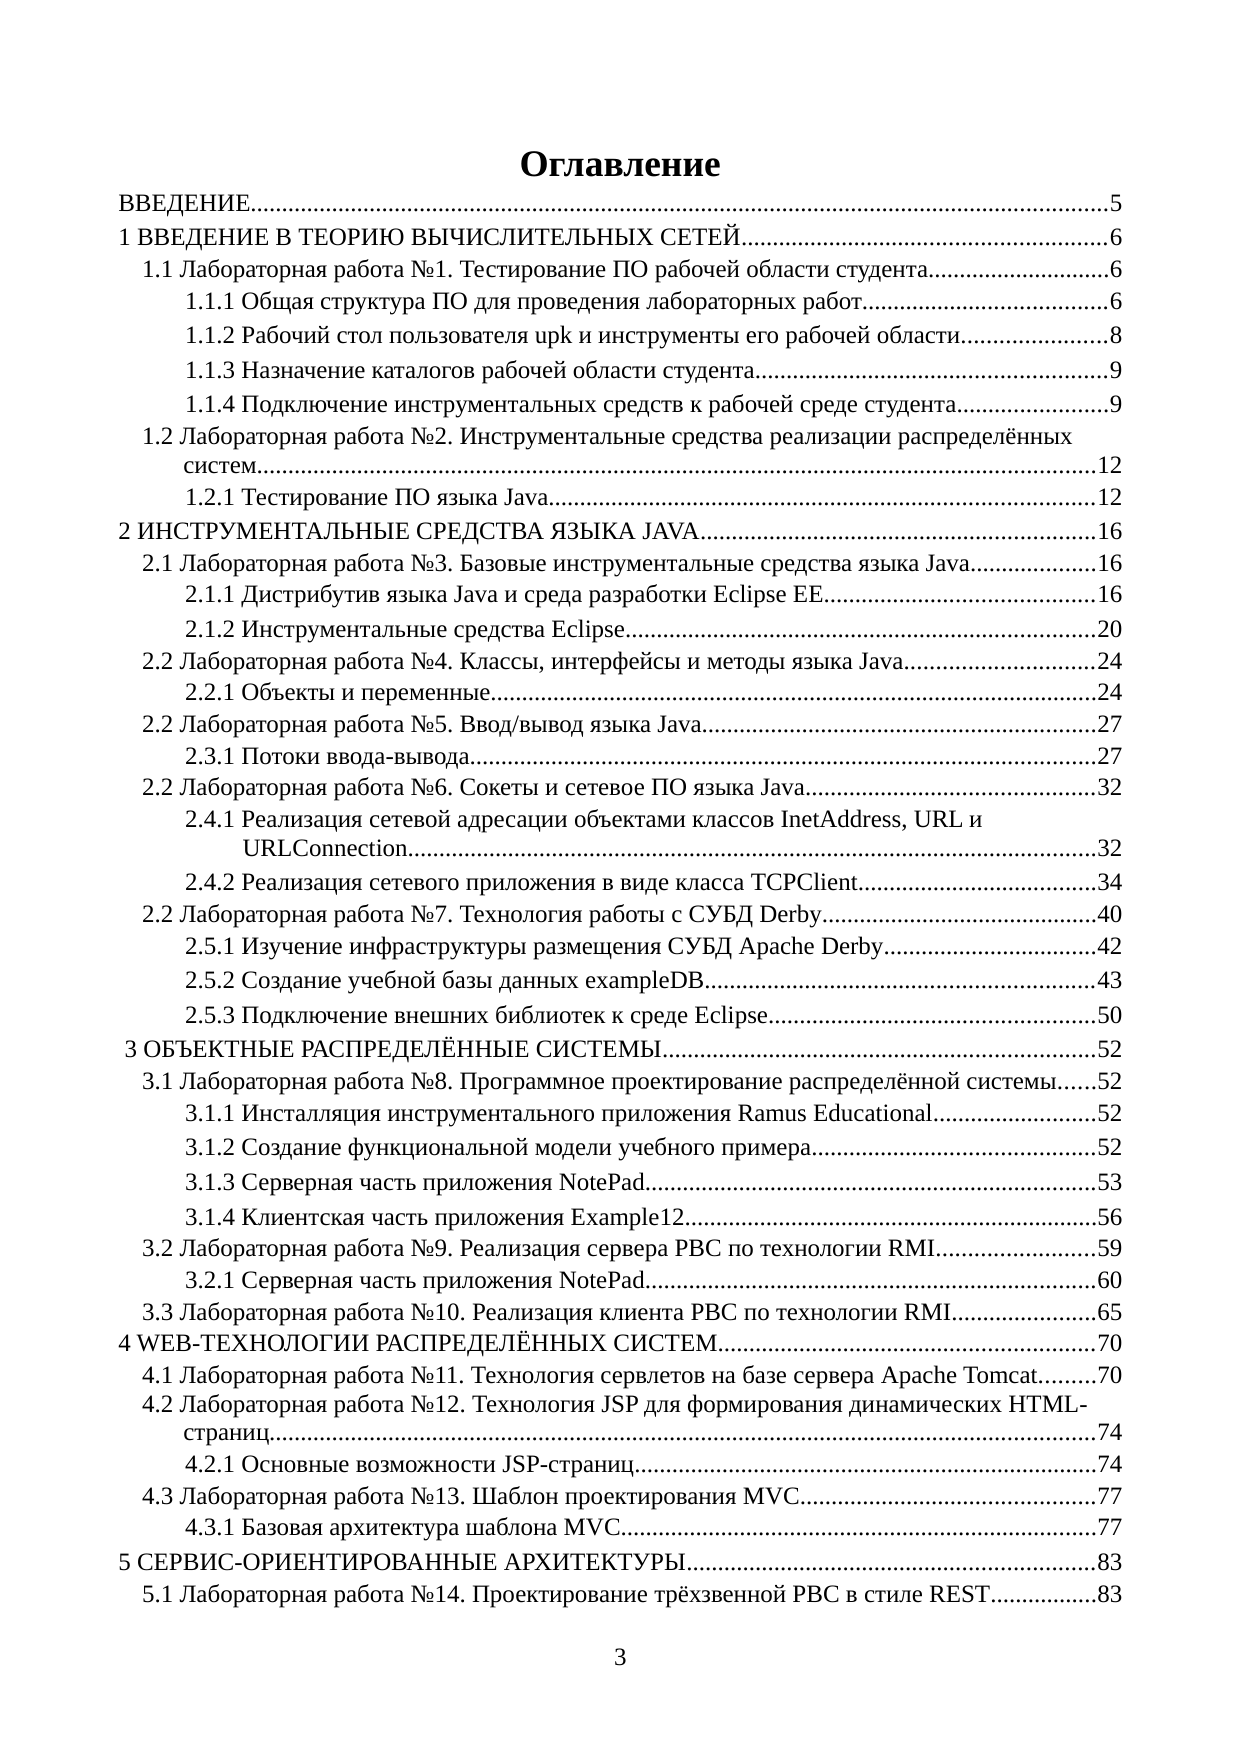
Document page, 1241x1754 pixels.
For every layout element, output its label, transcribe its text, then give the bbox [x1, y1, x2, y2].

text 1.2 Лабораторная работа №2. Инструментальные средства реализации распределённых систем 12 [142, 421, 1122, 479]
text 2.2 Лабораторная работа №5. Ввод/вывод языка Java 27 [142, 709, 1122, 738]
text 3.1.2 Создание функциональной модели учебного примера 52 [185, 1132, 1122, 1161]
text 2.3.1 Потоки ввода-вывода 27 [185, 741, 1122, 769]
text 2.5.1 Изучение инфраструктуры размещения СУБД Apache Derby 42 [185, 931, 1122, 959]
text 3.1 Лабораторная работа №8. Программное проектирование распределённой системы 52 [142, 1066, 1122, 1095]
text 3.2 Лабораторная работа №9. Реализация сервера РВС по технологии RMI 59 [142, 1233, 1122, 1262]
text 3 ОБЪЕКТНЫЕ РАСПРЕДЕЛЁННЫЕ СИСТЕМЫ 52 [118, 1034, 1122, 1063]
text 3.1.4 Клиентская часть приложения Example12 56 [185, 1202, 1122, 1230]
text 1.1 Лабораторная работа №1. Тестирование ПО рабочей области студента 6 [142, 254, 1122, 283]
text 4.2 Лабораторная работа №12. Технология JSP для формирования динамических HTML-страниц 74 [142, 1389, 1122, 1446]
text 1.1.1 Общая структура ПО для проведения лабораторных работ 6 [185, 286, 1122, 314]
text 4.3 Лабораторная работа №13. Шаблон проектирования MVC 77 [142, 1481, 1122, 1509]
text 2.4.2 Реализация сетевого приложения в виде класса TCPClient 34 [185, 867, 1122, 896]
text 2.1.1 Дистрибутив языка Java и среда разработки Eclipse EE 16 [185, 579, 1122, 608]
text 5.1 Лабораторная работа №14. Проектирование трёхзвенной РВС в стиле REST 83 [142, 1579, 1122, 1607]
text 1 ВВЕДЕНИЕ В ТЕОРИЮ ВЫЧИСЛИТЕЛЬНЫХ СЕТЕЙ 6 [118, 222, 1122, 251]
text 5 СЕРВИС-ОРИЕНТИРОВАННЫЕ АРХИТЕКТУРЫ 83 [118, 1547, 1122, 1576]
text 3.3 Лабораторная работа №10. Реализация клиента РВС по технологии RMI 65 [142, 1297, 1122, 1325]
text 2.2.1 Объекты и переменные 24 [185, 677, 1122, 706]
text 2 ИНСТРУМЕНТАЛЬНЫЕ СРЕДСТВА ЯЗЫКА JAVA 16 [118, 516, 1122, 545]
text 3.2.1 Серверная часть приложения NotePad 60 [185, 1265, 1122, 1294]
text 3.1.1 Инсталляция инструментального приложения Ramus Educational 52 [185, 1098, 1122, 1127]
text 3.1.3 Серверная часть приложения NotePad 53 [185, 1167, 1122, 1196]
text 1.1.3 Назначение каталогов рабочей области студента 9 [185, 355, 1122, 384]
text 2.2 Лабораторная работа №7. Технология работы с СУБД Derby 40 [142, 899, 1122, 928]
text ВВЕДЕНИЕ 5 [118, 188, 1122, 217]
text 2.4.1 Реализация сетевой адресации объектами классов InetAddress, URL и URLConnection 32 [185, 804, 1122, 862]
text 1.1.2 Рабочий стол пользователя upk и инструменты его рабочей области 8 [185, 320, 1122, 349]
text 4.2.1 Основные возможности JSP-страниц 74 [185, 1449, 1122, 1478]
text 4.3.1 Базовая архитектура шаблона MVC 77 [185, 1512, 1122, 1541]
text 2.1 Лабораторная работа №3. Базовые инструментальные средства языка Java 16 [142, 548, 1122, 577]
text 1.2.1 Тестирование ПО языка Java 12 [185, 482, 1122, 510]
text 2.2 Лабораторная работа №4. Классы, интерфейсы и методы языка Java 24 [142, 646, 1122, 674]
text 2.1.2 Инструментальные средства Eclipse 20 [185, 614, 1122, 643]
text 2.2 Лабораторная работа №6. Сокеты и сетевое ПО языка Java 32 [142, 772, 1122, 801]
text 2.5.3 Подключение внешних библиотек к среде Eclipse 50 [185, 1000, 1122, 1029]
text 1.1.4 Подключение инструментальных средств к рабочей среде студента 9 [185, 389, 1122, 418]
subtitle Оглавление [118, 142, 1122, 185]
text 2.5.2 Создание учебной базы данных exampleDB 43 [185, 965, 1122, 994]
text 4.1 Лабораторная работа №11. Технология сервлетов на базе сервера Apache Tomcat 70 [142, 1360, 1122, 1389]
text 4 WEB-ТЕХНОЛОГИИ РАСПРЕДЕЛЁННЫХ СИСТЕМ 70 [118, 1328, 1122, 1357]
